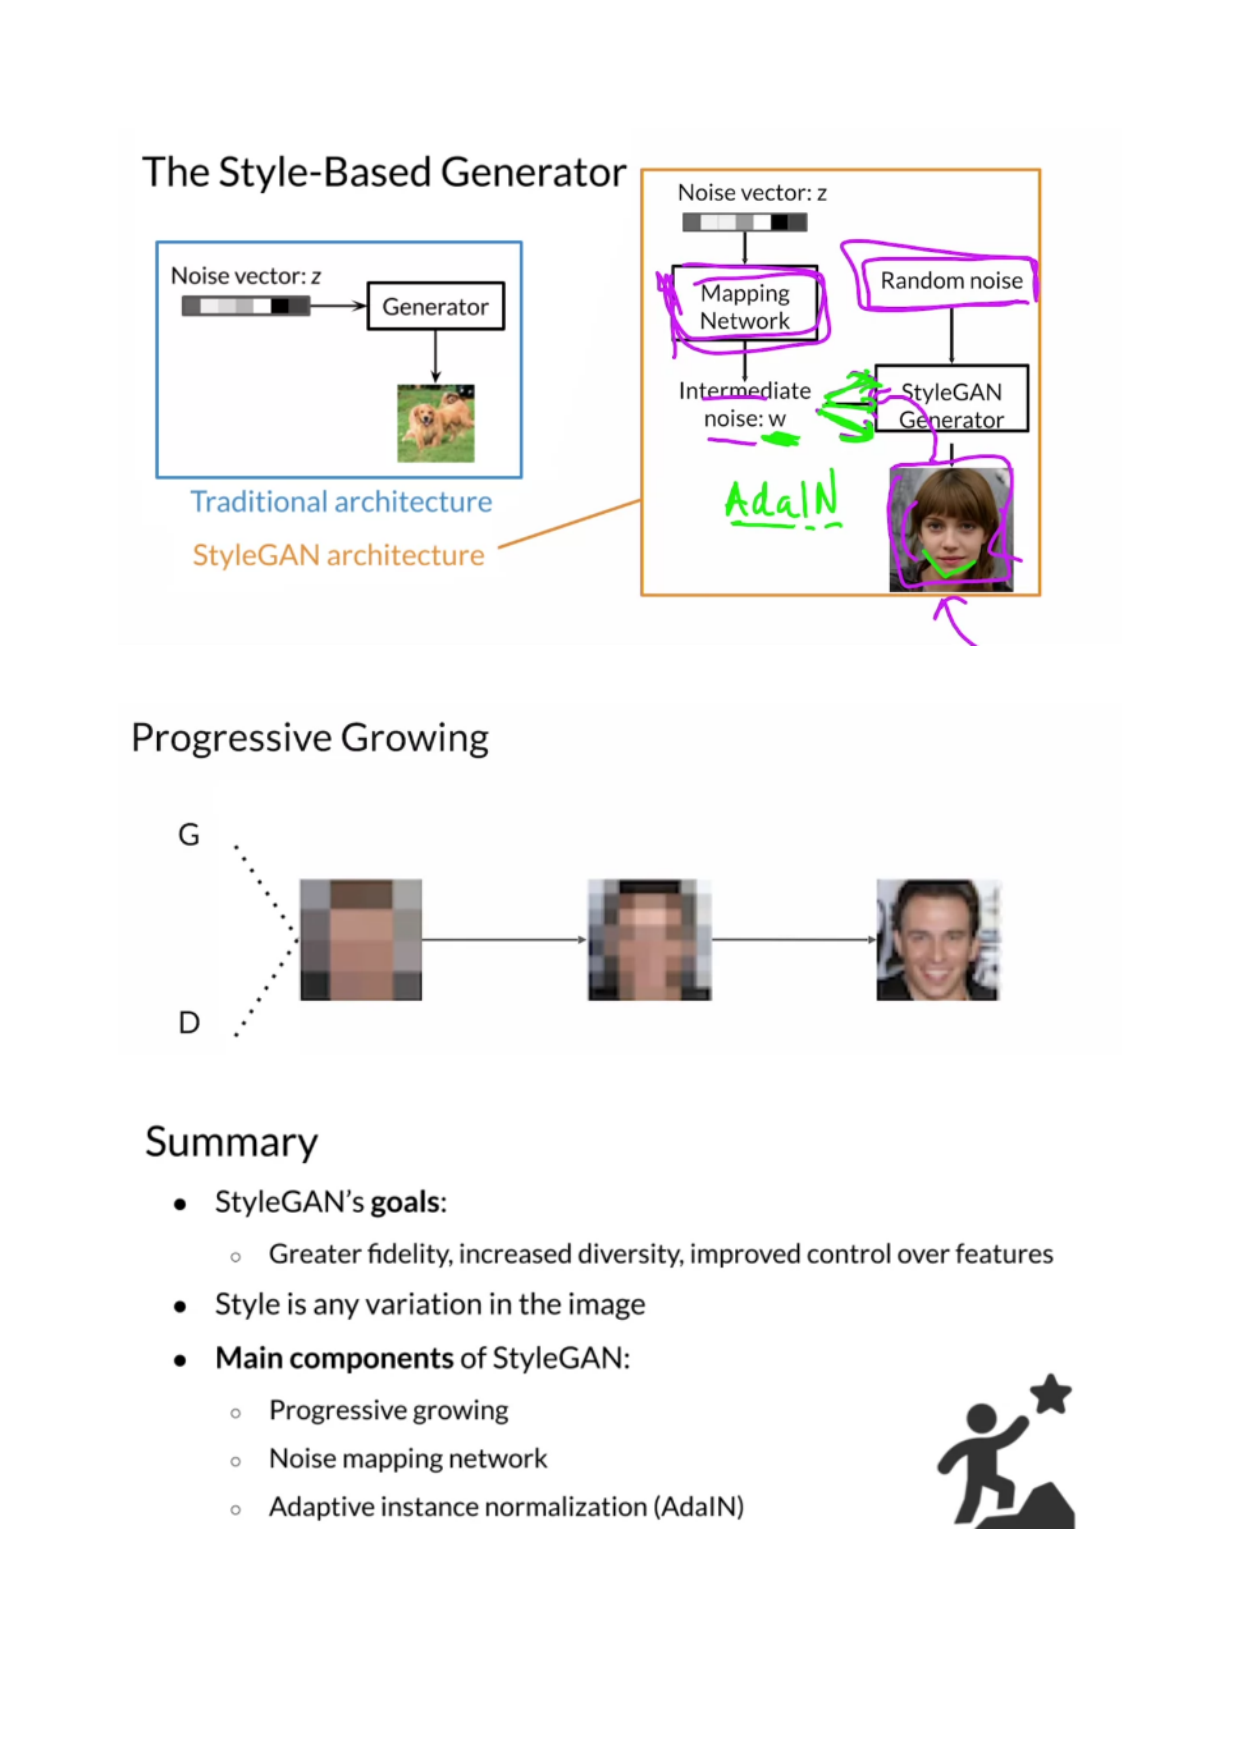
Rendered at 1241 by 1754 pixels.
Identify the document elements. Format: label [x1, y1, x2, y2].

picture [118, 703, 1123, 1055]
picture [118, 128, 1123, 646]
picture [118, 1111, 1123, 1529]
